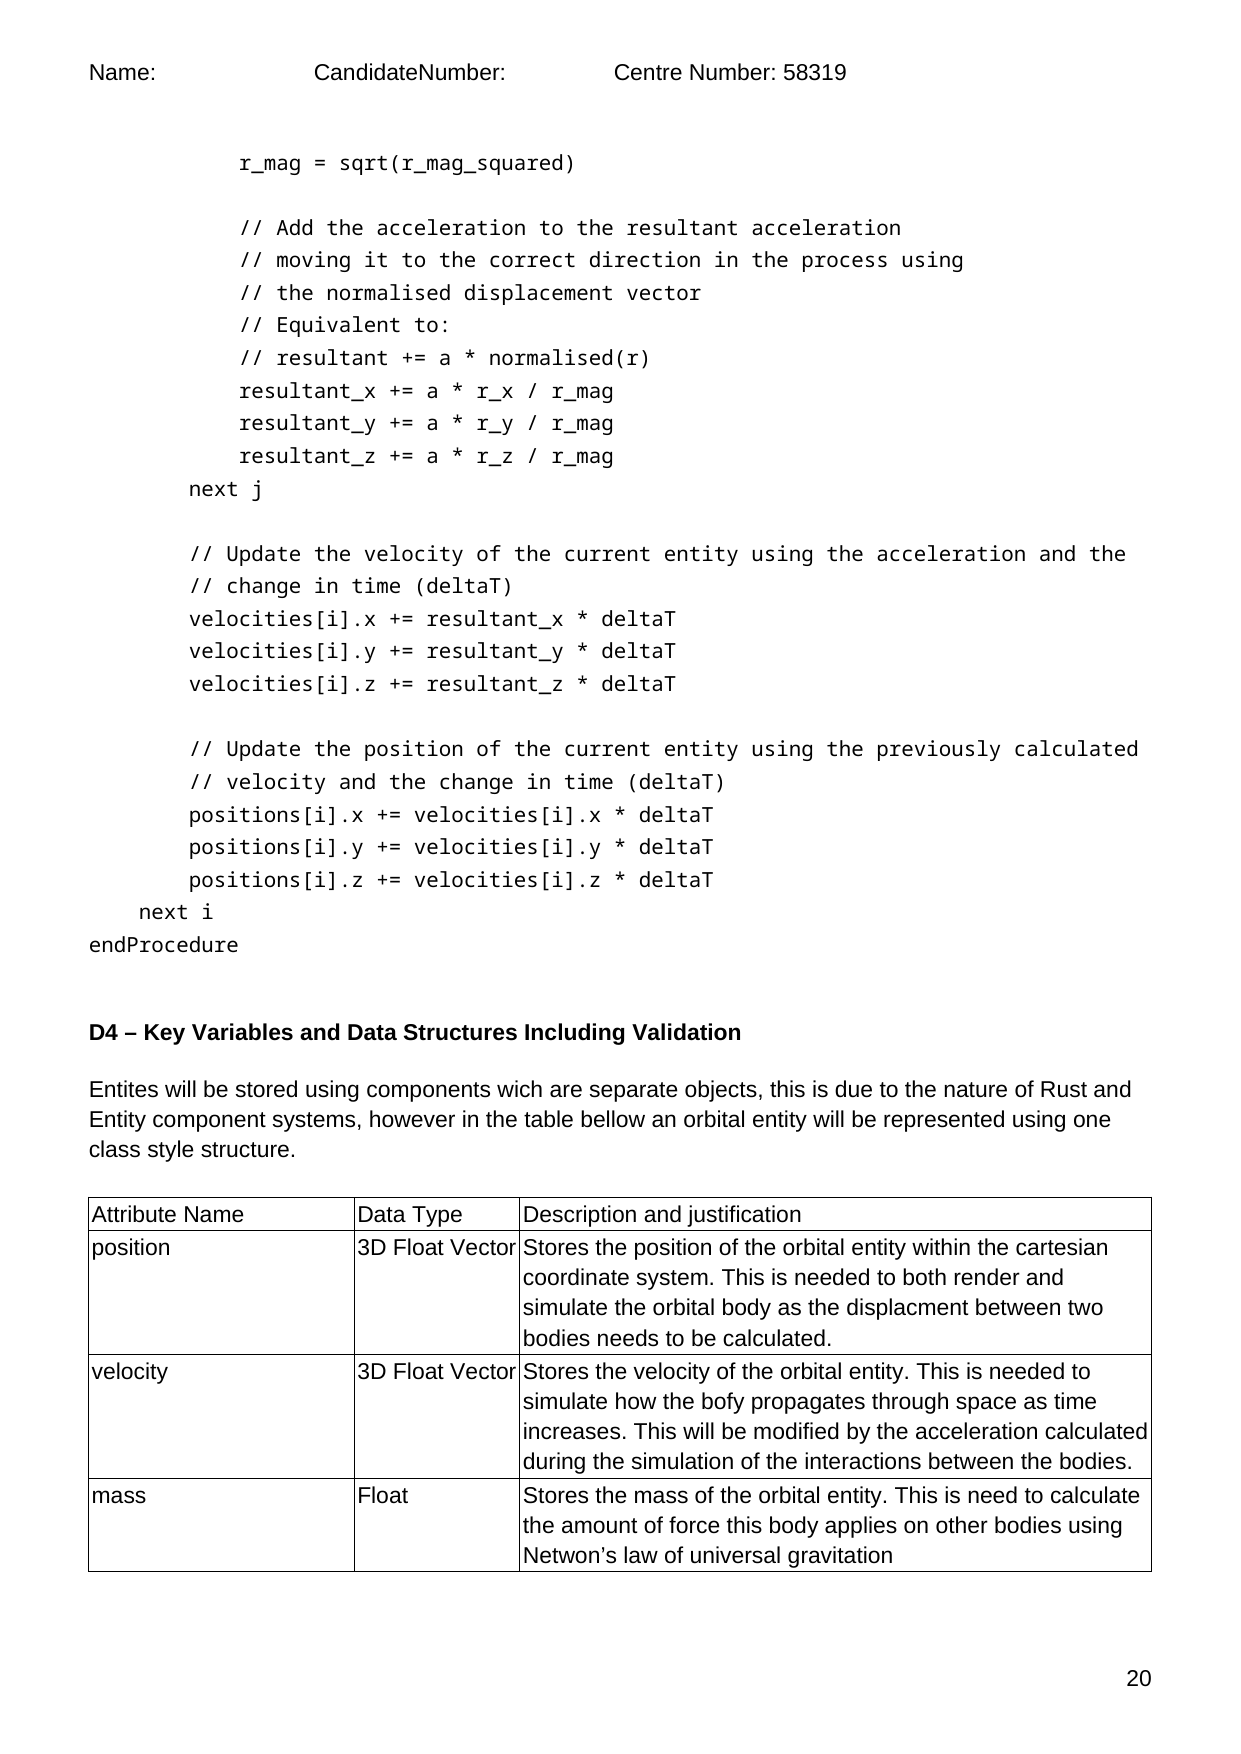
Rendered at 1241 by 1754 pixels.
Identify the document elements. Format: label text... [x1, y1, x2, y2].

text // change in time (deltaT) [88, 571, 1152, 600]
text r_mag = sqrt(r_mag_squared) [88, 148, 1152, 176]
text positions[i].x += velocities[i].x * deltaT [88, 800, 1152, 828]
text // moving it to the correct direction in the process using [88, 245, 1152, 274]
table_cell Stores the velocity of the orbital entity. This is needed to simulate how the bofy propagates through space as time increases. This will be modified by the acceleration calculated during the simulation of the interactions between the bodies. [520, 1355, 1151, 1478]
table_header Description and justification [520, 1198, 1151, 1230]
text // Update the velocity of the current entity using the acceleration and the [88, 539, 1152, 567]
text // Equivalent to: [88, 311, 1152, 339]
table_cell position [89, 1231, 354, 1354]
table_cell Stores the mass of the orbital entity. This is need to calculate the amount of force this body applies on other bodies using Netwon’s law of universal gravitation [520, 1479, 1151, 1571]
text velocities[i].z += resultant_z * deltaT [88, 669, 1152, 698]
text // the normalised displacement vector [88, 278, 1152, 306]
table_cell mass [89, 1479, 354, 1571]
text // Add the acceleration to the resultant acceleration [88, 213, 1152, 241]
text positions[i].y += velocities[i].y * deltaT [88, 832, 1152, 861]
table_cell 3D Float Vector [355, 1355, 519, 1478]
text velocities[i].y += resultant_y * deltaT [88, 637, 1152, 665]
table_header Attribute Name [89, 1198, 354, 1230]
text // velocity and the change in time (deltaT) [88, 767, 1152, 796]
text next j [88, 474, 1152, 502]
text // Update the position of the current entity using the previously calculated [88, 734, 1152, 763]
text resultant_z += a * r_z / r_mag [88, 441, 1152, 469]
table_cell velocity [89, 1355, 354, 1478]
text // resultant += a * normalised(r) [88, 343, 1152, 372]
text velocities[i].x += resultant_x * deltaT [88, 604, 1152, 632]
text resultant_y += a * r_y / r_mag [88, 408, 1152, 437]
table_header Data Type [355, 1198, 519, 1230]
text Entites will be stored using components wich are separate objects, this is due to the nature of Rust and Entity component systems, however in the table bellow an orbital entity will be represented using one class style structure. [88, 1076, 1152, 1163]
table_cell Stores the position of the orbital entity within the cartesian coordinate system. This is needed to both render and simulate the orbital body as the displacment between two bodies needs to be calculated. [520, 1231, 1151, 1354]
text resultant_x += a * r_x / r_mag [88, 376, 1152, 404]
text positions[i].z += velocities[i].z * deltaT [88, 865, 1152, 893]
subtitle D4 – Key Variables and Data Structures Including Validation [88, 1019, 1152, 1046]
table_cell 3D Float Vector [355, 1231, 519, 1354]
text next i [88, 897, 1152, 926]
table_cell Float [355, 1479, 519, 1571]
text endProcedure [88, 930, 1152, 958]
